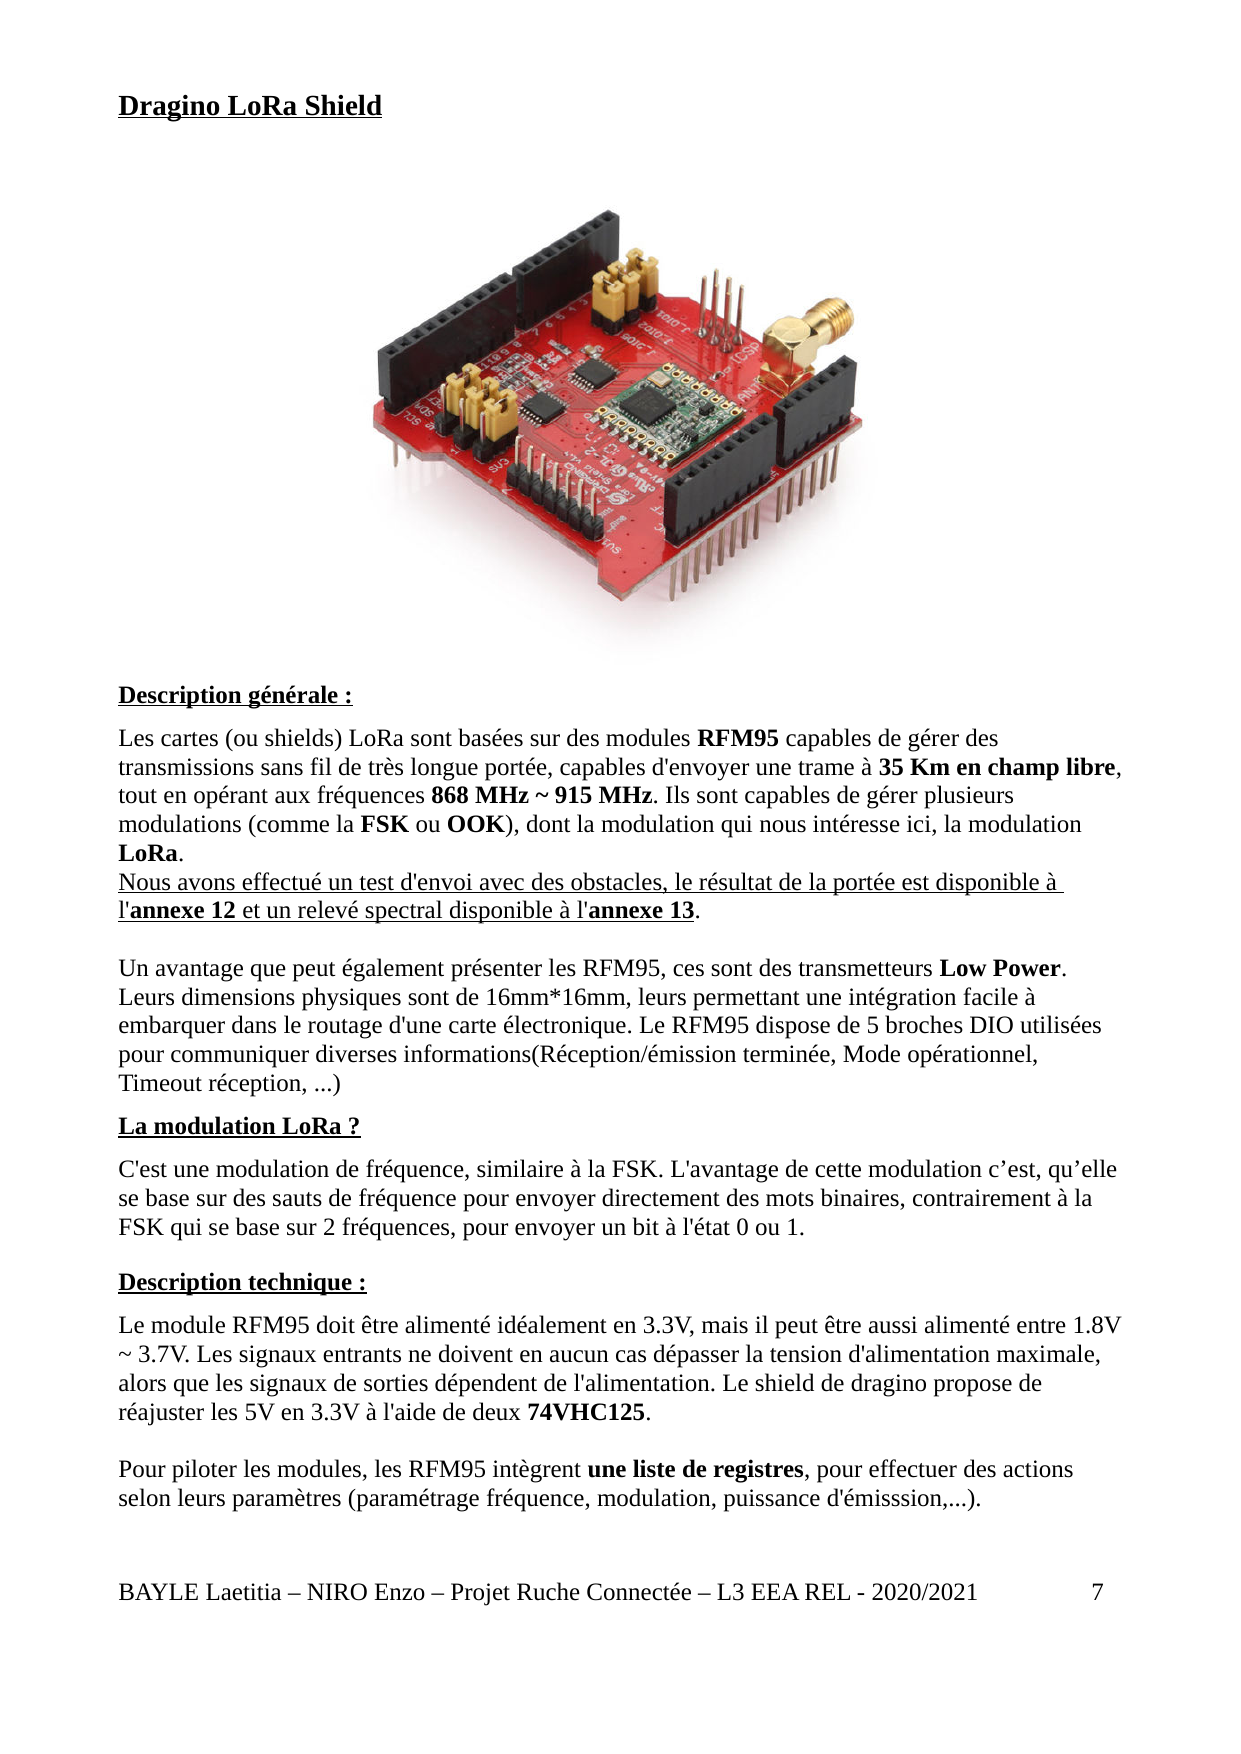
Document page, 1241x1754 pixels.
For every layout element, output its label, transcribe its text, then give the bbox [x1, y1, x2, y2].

text Un avantage que peut également présenter les RFM95, ces sont des transmetteurs Low Power. [118, 953, 1122, 982]
text La modulation LoRa ? [118, 1111, 1122, 1140]
text Leurs dimensions physiques sont de 16mm*16mm, leurs permettant une intégration facile à embarquer dans le routage d'une carte électronique. Le RFM95 dispose de 5 broches DIO utilisées pour communiquer diverses informations(Réception/émission terminée, Mode opérationnel, Timeout réception, ...) [118, 982, 1122, 1097]
picture [351, 133, 889, 672]
text Nous avons effectué un test d'envoi avec des obstacles, le résultat de la portée est disponible à l'annexe 12 et un relevé spectral disponible à l'annexe 13. [118, 867, 1122, 924]
text Les cartes (ou shields) LoRa sont basées sur des modules RFM95 capables de gérer des transmissions sans fil de très longue portée, capables d'envoyer une trame à 35 Km en champ libre, tout en opérant aux fréquences 868 MHz ~ 915 MHz. Ils sont capables de gérer plusieurs modulations (comme la FSK ou OOK), dont la modulation qui nous intéresse ici, la modulation LoRa. [118, 723, 1122, 867]
text Le module RFM95 doit être alimenté idéalement en 3.3V, mais il peut être aussi alimenté entre 1.8V ~ 3.7V. Les signaux entrants ne doivent en aucun cas dépasser la tension d'alimentation maximale, alors que les signaux de sorties dépendent de l'alimentation. Le shield de dragino propose de réajuster les 5V en 3.3V à l'aide de deux 74VHC125. [118, 1311, 1122, 1426]
text Description générale : [118, 680, 1122, 709]
text Description technique : [118, 1267, 1122, 1296]
text Pour piloter les modules, les RFM95 intègrent une liste de registres, pour effectuer des actions selon leurs paramètres (paramétrage fréquence, modulation, puissance d'émisssion,...). [118, 1454, 1122, 1512]
subtitle Dragino LoRa Shield [118, 88, 1122, 121]
text C'est une modulation de fréquence, similaire à la FSK. L'avantage de cette modulation c’est, qu’elle se base sur des sauts de fréquence pour envoyer directement des mots binaires, contrairement à la FSK qui se base sur 2 fréquences, pour envoyer un bit à l'état 0 ou 1. [118, 1154, 1122, 1241]
